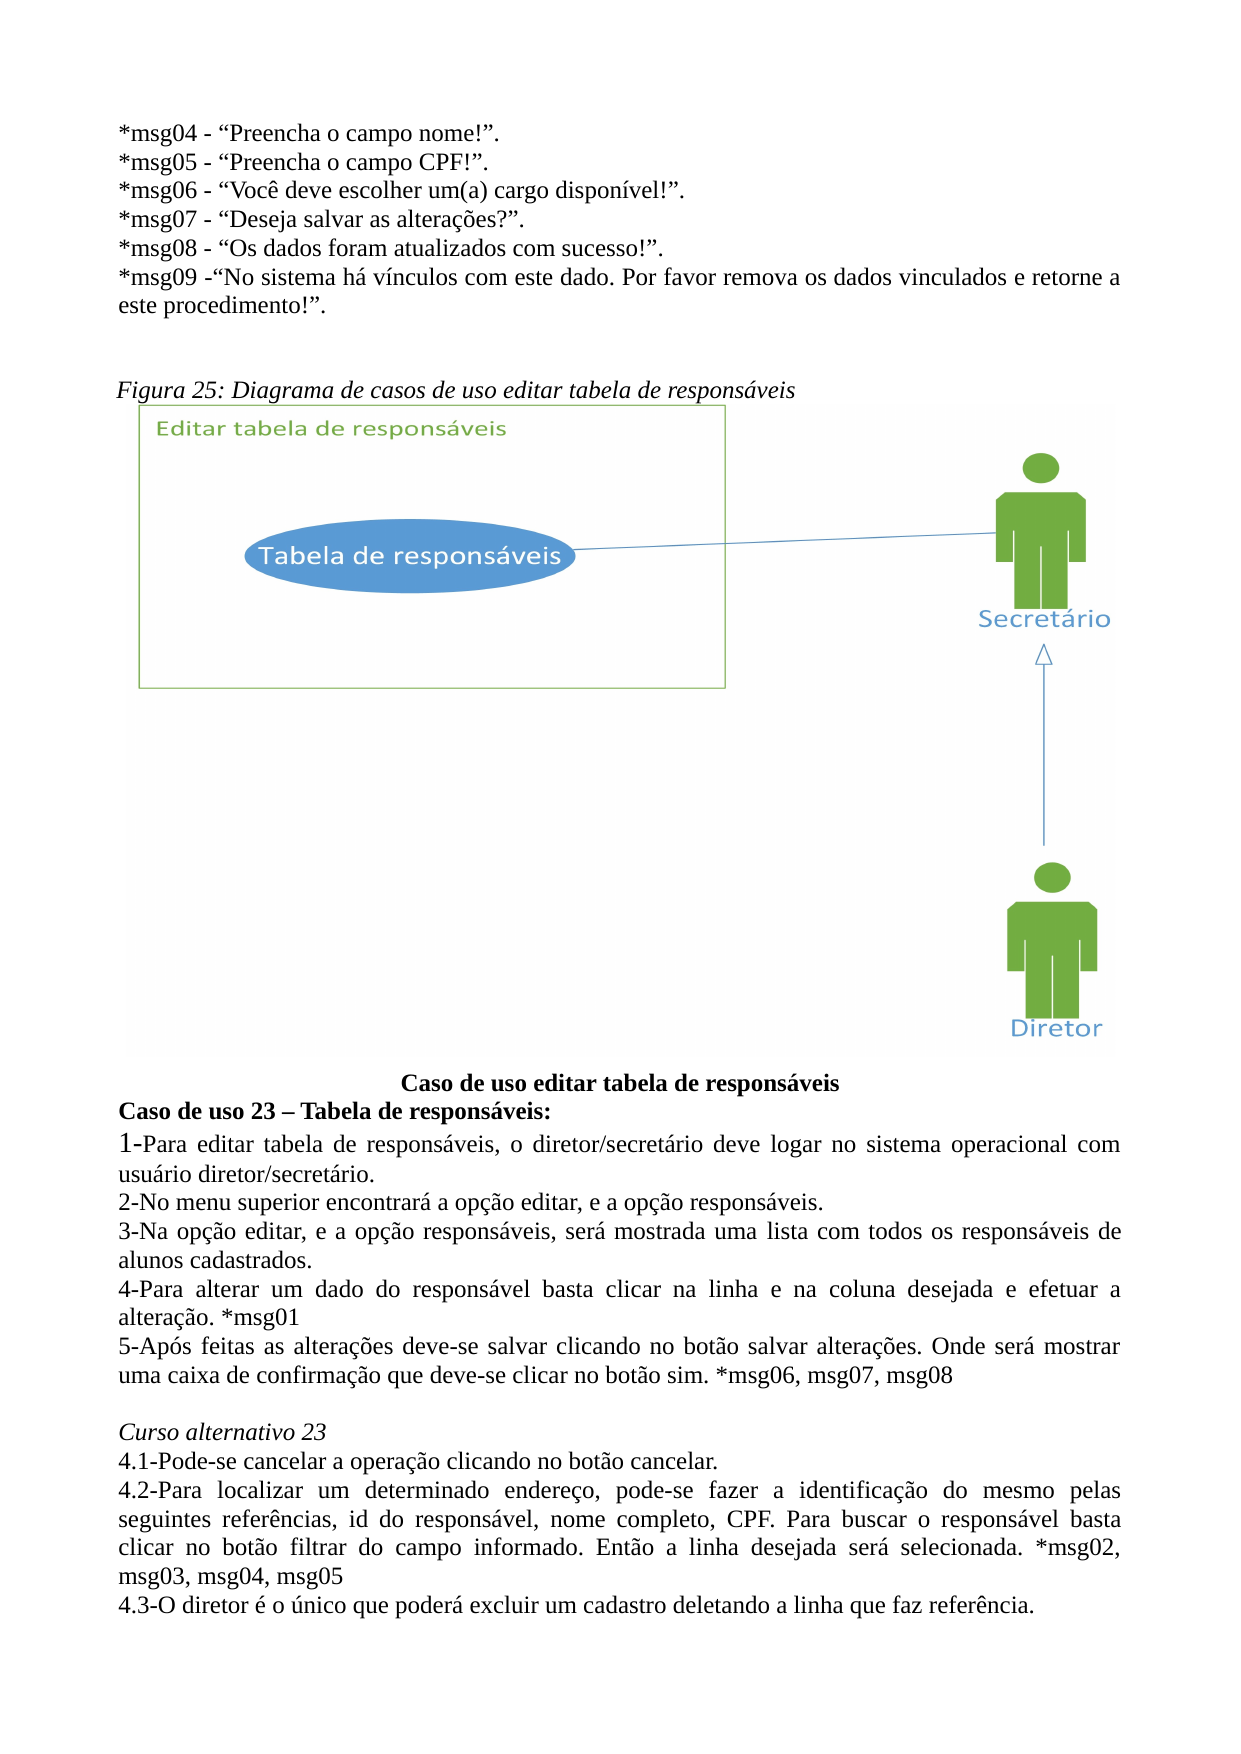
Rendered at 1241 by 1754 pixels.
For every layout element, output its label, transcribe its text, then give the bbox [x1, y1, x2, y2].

text 4.3-O diretor é o único que poderá excluir um cadastro deletando a linha que faz referência. [118, 1590, 1122, 1619]
text 1-Para editar tabela de responsáveis, o diretor/secretário deve logar no sistema operacional com usuário diretor/secretário. [118, 1125, 1122, 1187]
text 4.1-Pode-se cancelar a operação clicando no botão cancelar. [118, 1446, 1122, 1475]
text 2-No menu superior encontrará a opção editar, e a opção responsáveis. [118, 1187, 1122, 1216]
text 5-Após feitas as alterações deve-se salvar clicando no botão salvar alterações. Onde será mostrar uma caixa de confirmação que deve-se clicar no botão sim. *msg06, msg07, msg08 [118, 1331, 1122, 1389]
text 4-Para alterar um dado do responsável basta clicar na linha e na coluna desejada e efetuar a alteração. *msg01 [118, 1274, 1122, 1331]
text [116, 363, 1124, 375]
text Caso de uso editar tabela de responsáveis [118, 1068, 1122, 1096]
text *msg06 - “Você deve escolher um(a) cargo disponível!”. [118, 176, 1122, 204]
text *msg09 -“No sistema há vínculos com este dado. Por favor remova os dados vinculados e retorne a este procedimento!”. [118, 262, 1122, 319]
text Figura 25: Diagrama de casos de uso editar tabela de responsáveis [116, 375, 1124, 404]
text *msg05 - “Preencha o campo CPF!”. [118, 147, 1122, 176]
text Curso alternativo 23 [118, 1417, 1122, 1446]
text [118, 348, 1122, 363]
text 4.2-Para localizar um determinado endereço, pode-se fazer a identificação do mesmo pelas seguintes referências, id do responsável, nome completo, CPF. Para buscar o responsável basta clicar no botão filtrar do campo informado. Então a linha desejada será selecionada. *msg02, msg03, msg04, msg05 [118, 1475, 1122, 1590]
text [116, 404, 1124, 1068]
text *msg07 - “Deseja salvar as alterações?”. [118, 204, 1122, 233]
picture [126, 404, 1116, 1057]
text *msg08 - “Os dados foram atualizados com sucesso!”. [118, 233, 1122, 262]
text 3-Na opção editar, e a opção responsáveis, será mostrada uma lista com todos os responsáveis de alunos cadastrados. [118, 1216, 1122, 1274]
text *msg04 - “Preencha o campo nome!”. [118, 118, 1122, 147]
text Caso de uso 23 – Tabela de responsáveis: [118, 1096, 1122, 1125]
